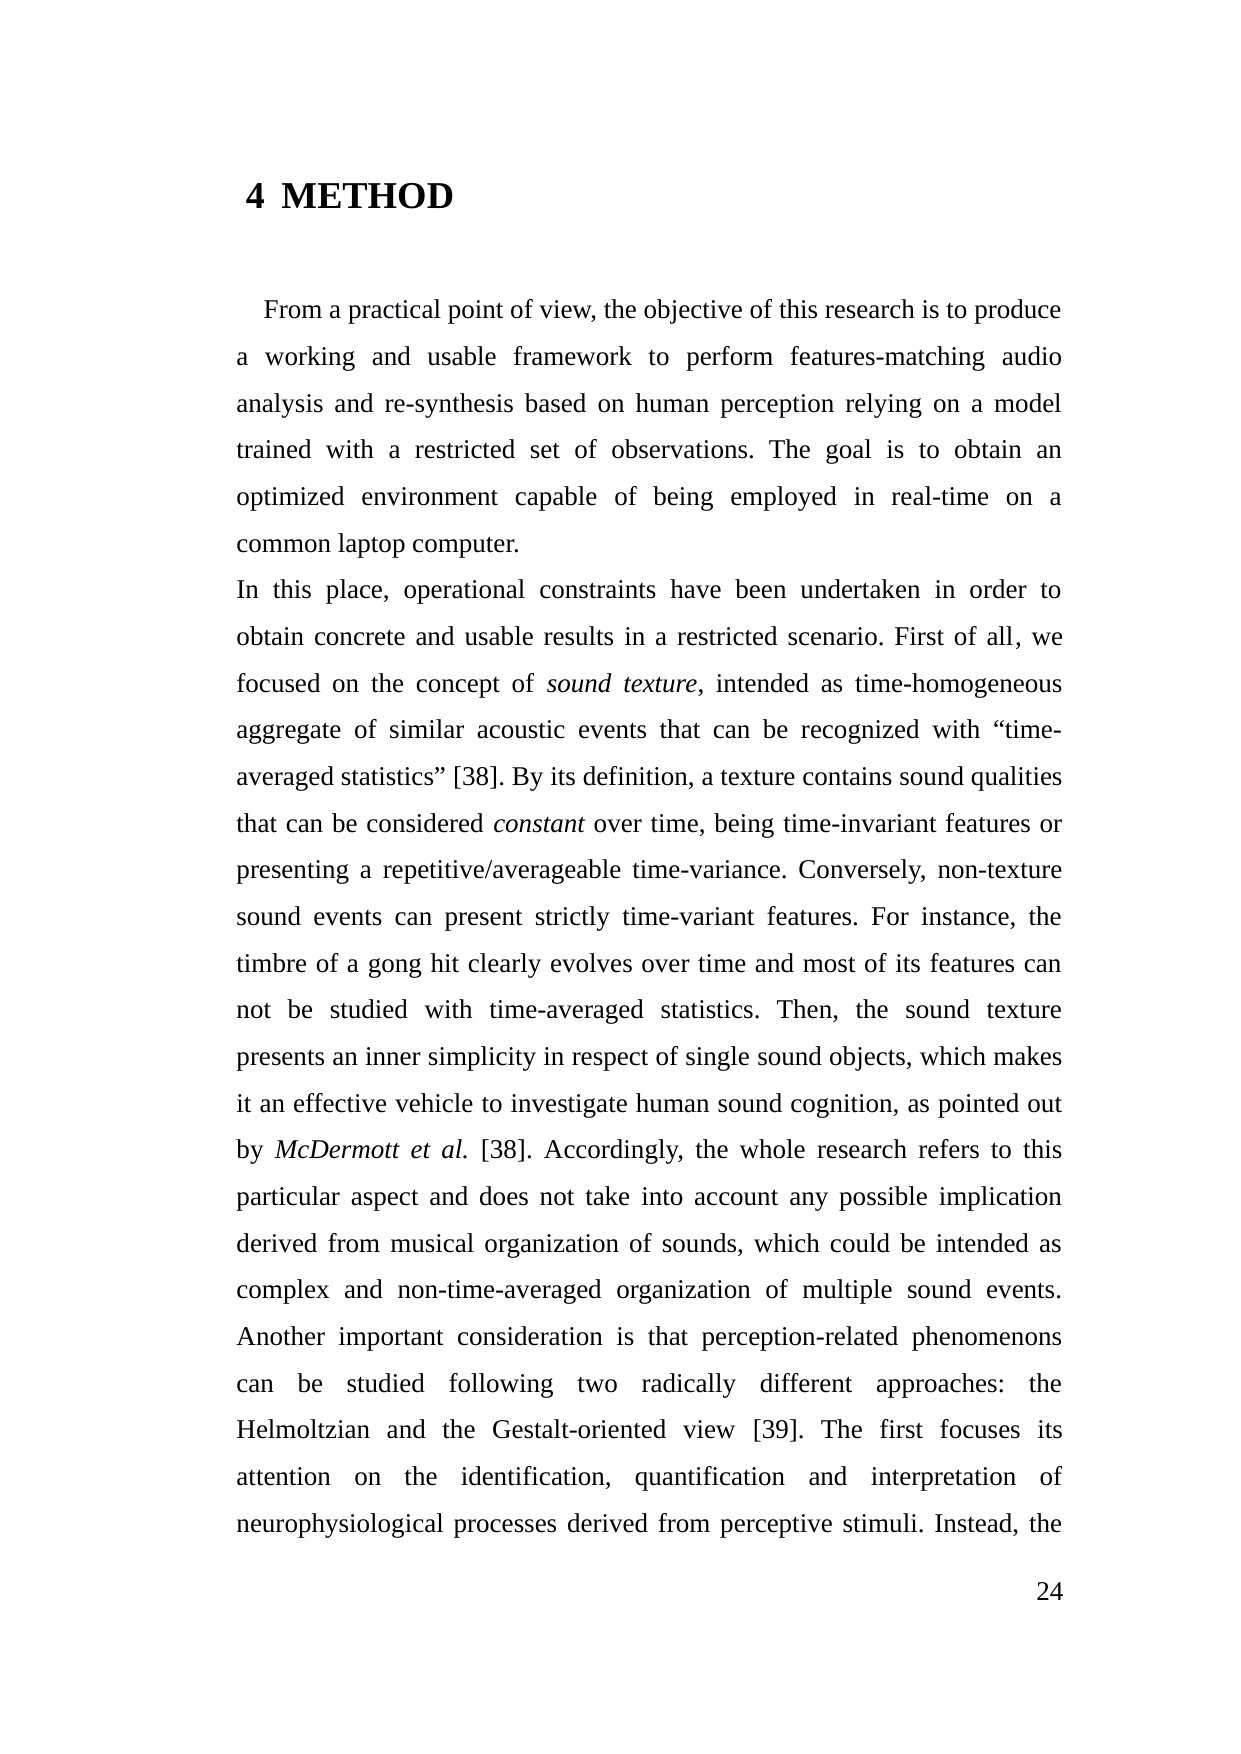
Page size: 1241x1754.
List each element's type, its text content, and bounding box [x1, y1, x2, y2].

text From a practical point of view, the objective of this research is to produce a working and usable framework to perform features-matching audio analysis and re-synthesis based on human perception relying on a model trained with a restricted set of observations. The goal is to obtain an optimized environment capable of being employed in real-time on a common laptop computer. [236, 294, 1063, 558]
subtitle METHOD [236, 173, 1063, 216]
text In this place, operational constraints have been undertaken in order to obtain concrete and usable results in a restricted scenario. First of all, we focused on the concept of sound texture, intended as time-homogeneous aggregate of similar acoustic events that can be recognized with “time-averaged statistics” [38]. By its definition, a texture contains sound qualities that can be considered constant over time, being time-invariant features or presenting a repetitive/averageable time-variance. Conversely, non-texture sound events can present strictly time-variant features. For instance, the timbre of a gong hit clearly evolves over time and most of its features can not be studied with time-averaged statistics. Then, the sound texture presents an inner simplicity in respect of single sound objects, which makes it an effective vehicle to investigate human sound cognition, as pointed out by McDermott et al. [38]. Accordingly, the whole research refers to this particular aspect and does not take into account any possible implication derived from musical organization of sounds, which could be intended as complex and non-time-averaged organization of multiple sound events. Another important consideration is that perception-related phenomenons can be studied following two radically different approaches: the Helmoltzian and the Gestalt-oriented view [39]. The first focuses its attention on the identification, quantification and interpretation of neurophysiological processes derived from perceptive stimuli. Instead, the [236, 574, 1063, 1538]
